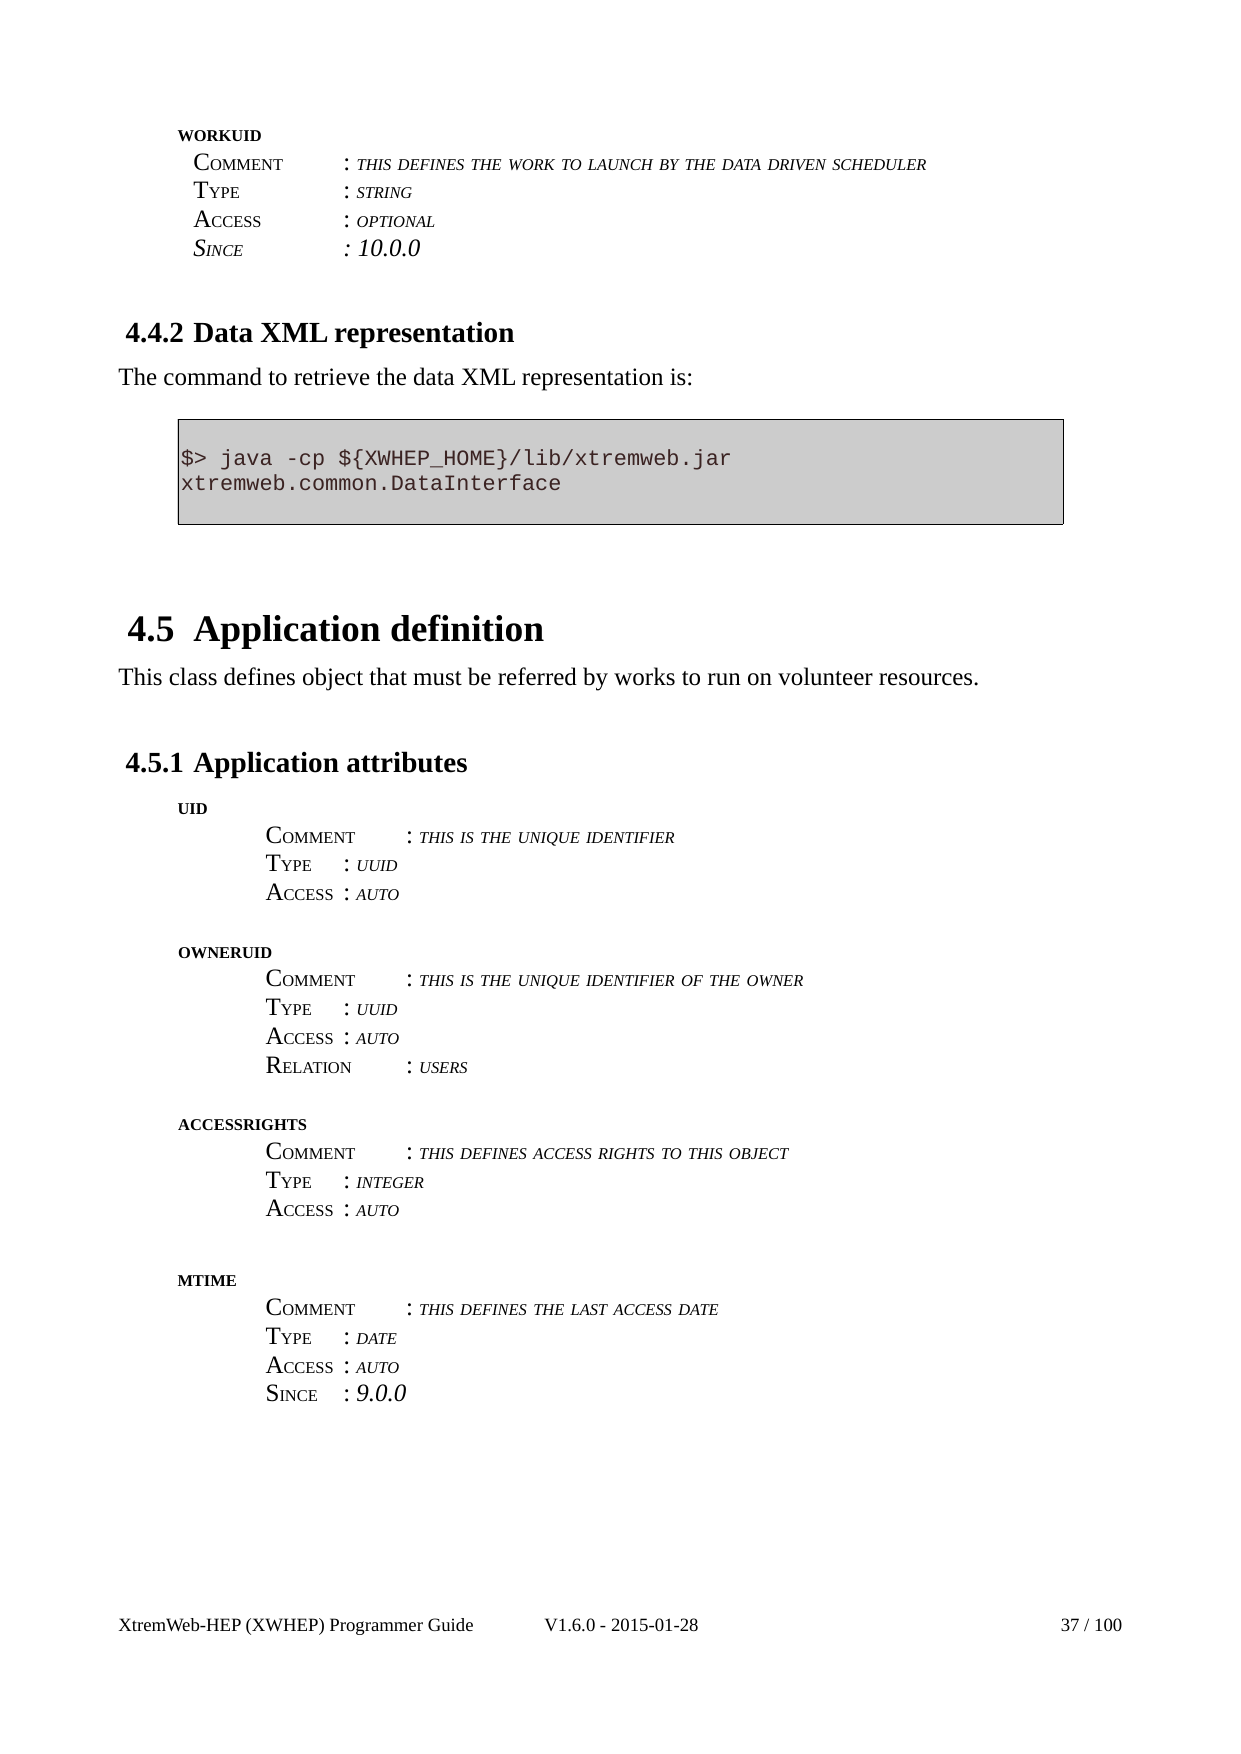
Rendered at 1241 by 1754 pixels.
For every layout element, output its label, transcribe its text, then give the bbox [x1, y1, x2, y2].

text Type : uuid [265, 848, 1122, 877]
subtitle Application attributes [118, 745, 1122, 778]
text Access : auto [265, 1193, 1122, 1222]
text Since : 9.0.0 [265, 1378, 1122, 1407]
text The command to retrieve the data XML representation is: [118, 362, 1122, 390]
text This class defines object that must be referred by works to run on volunteer resources. [118, 662, 1122, 691]
text Type : date [265, 1321, 1122, 1350]
text Relation : users [265, 1050, 1122, 1078]
text Access : auto [265, 877, 1122, 906]
subtitle Application definition [118, 607, 1122, 650]
text Access : auto [265, 1021, 1122, 1050]
text owneruid [178, 935, 1122, 963]
text Since : 10.0.0 [177, 233, 1122, 262]
text Comment : this defines the last access date [265, 1292, 1122, 1321]
text mtime [177, 1263, 1122, 1292]
text Access : optional [177, 204, 1122, 233]
text Comment : this defines access rights to this object [265, 1136, 1122, 1165]
text accessrights [178, 1107, 1122, 1136]
text workuid [177, 118, 1122, 147]
subtitle Data XML representation [118, 316, 1122, 349]
text Type : integer [265, 1165, 1122, 1193]
text Access : auto [265, 1350, 1122, 1378]
text Comment : this defines the work to launch by the data driven scheduler [177, 147, 1122, 176]
text Type : string [177, 176, 1122, 204]
text Comment : this is the unique identifier [265, 820, 1122, 848]
text uid [177, 791, 1122, 820]
text Type : uuid [265, 992, 1122, 1021]
text $> java -cp ${XWHEP_HOME}/lib/xtremweb.jar xtremweb.common.DataInterface [179, 444, 1063, 493]
text Comment : this is the unique identifier of the owner [265, 963, 1122, 992]
